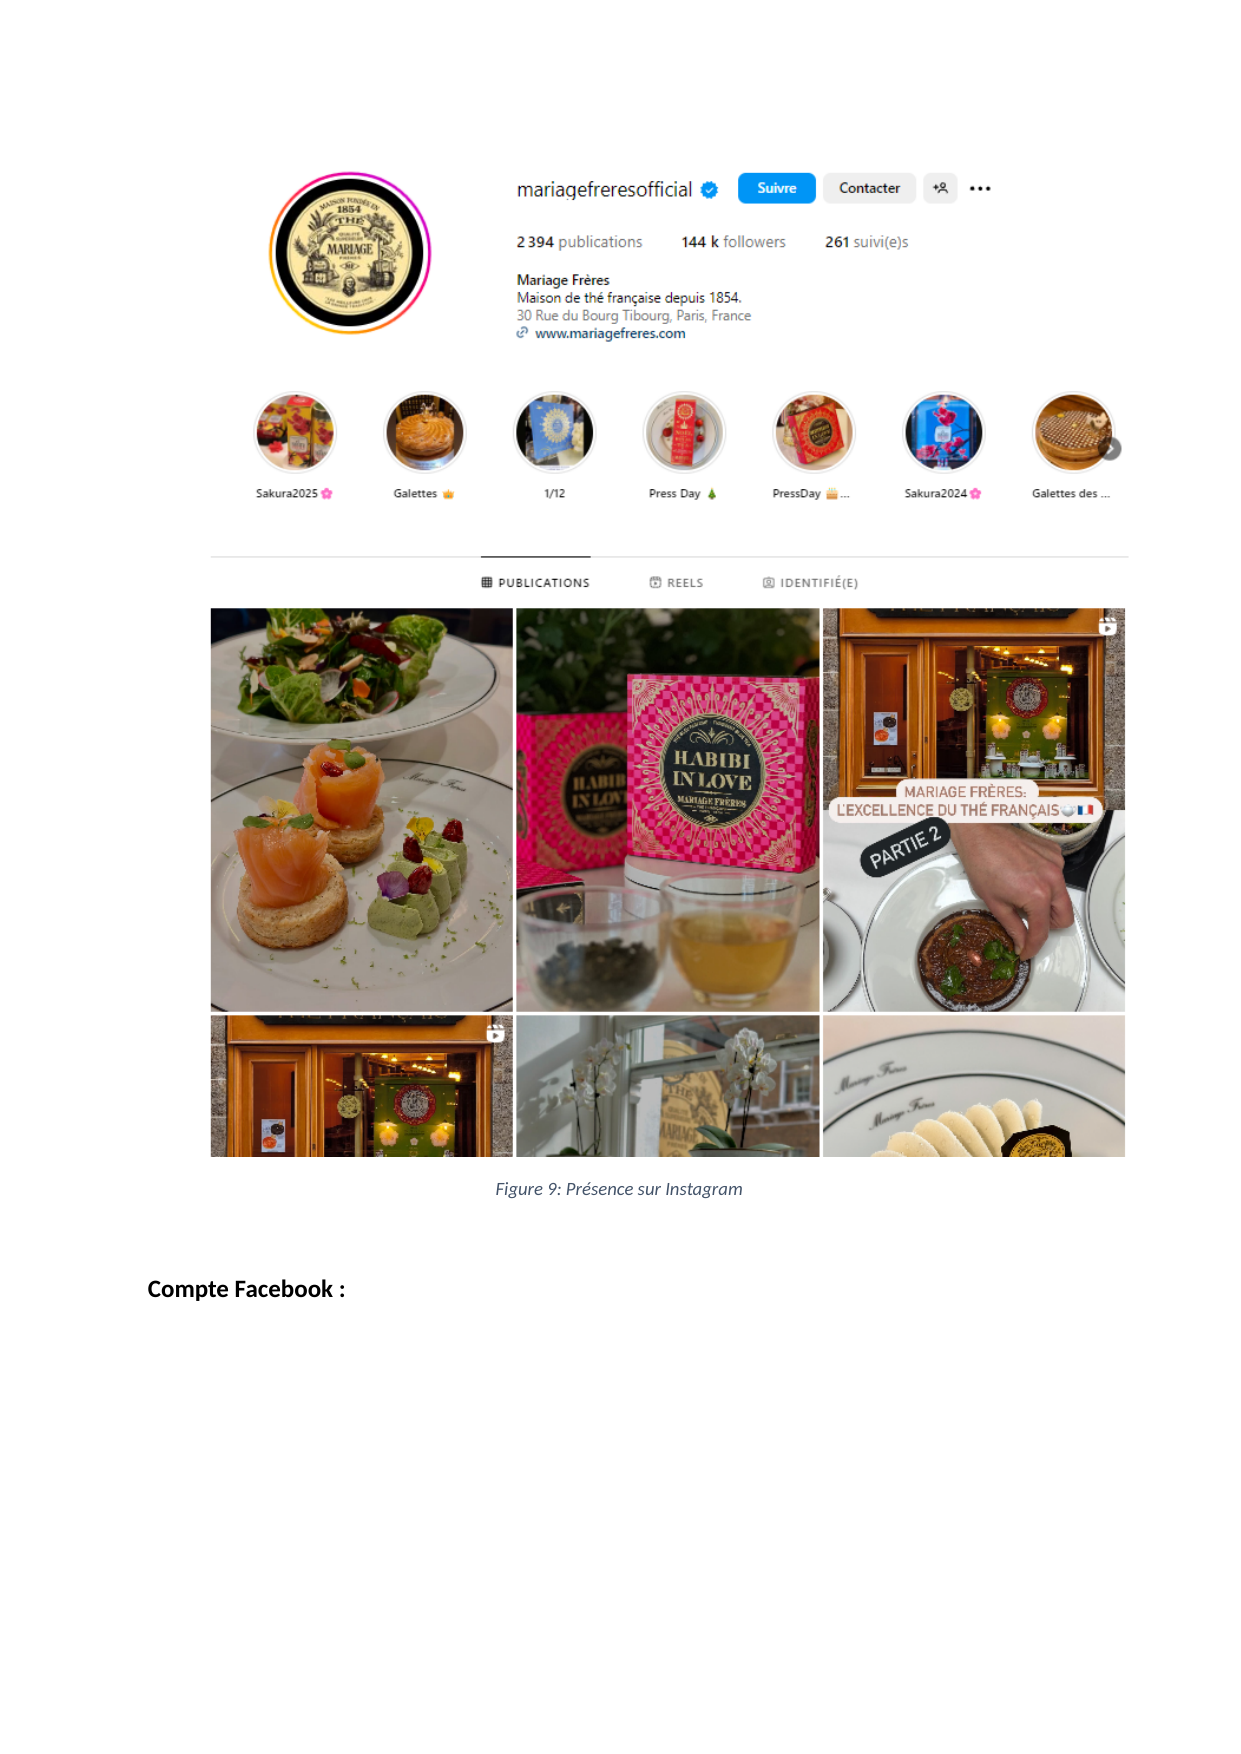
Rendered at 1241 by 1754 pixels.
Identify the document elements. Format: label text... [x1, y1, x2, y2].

text Compte Facebook : [148, 1273, 1093, 1303]
text Figure 9: Présence sur Instagram [148, 1177, 1093, 1200]
